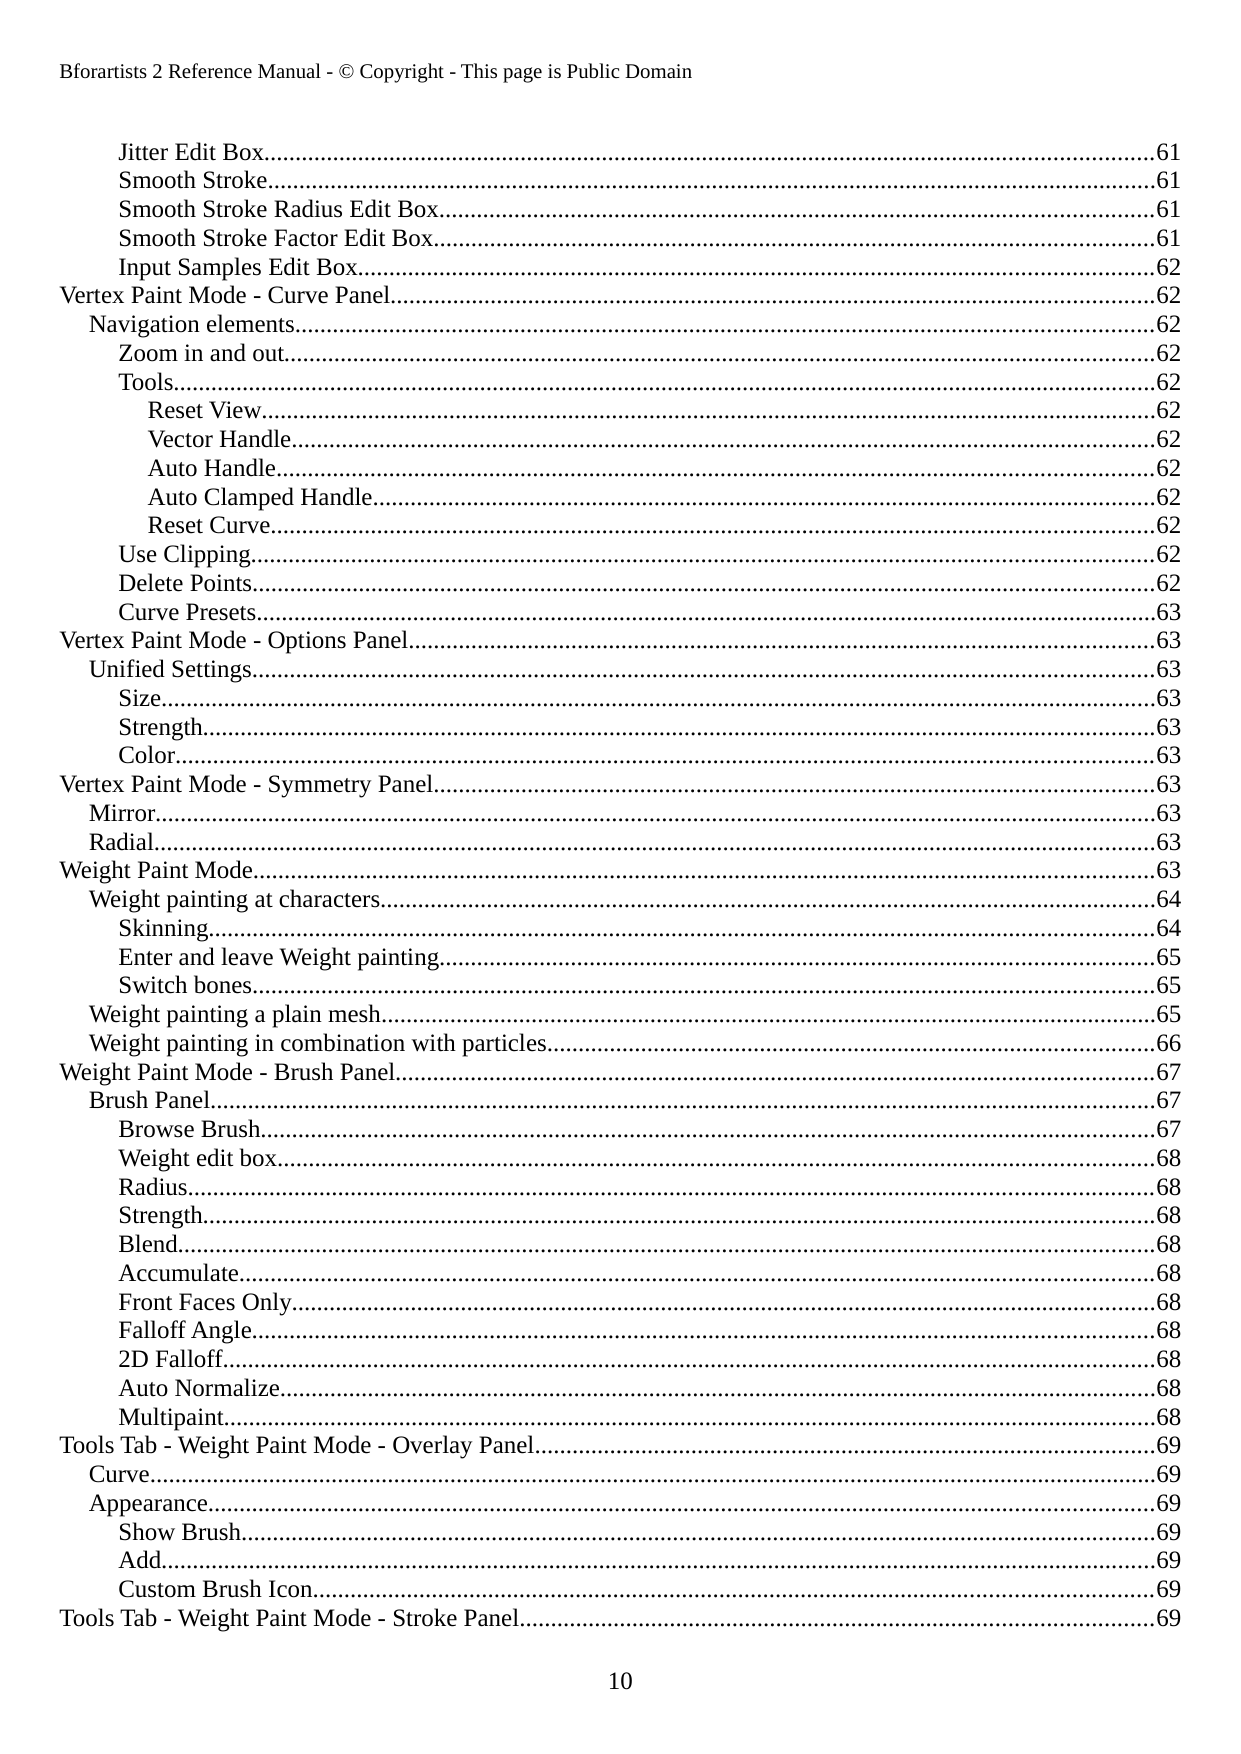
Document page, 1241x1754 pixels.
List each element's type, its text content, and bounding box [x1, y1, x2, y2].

text Zoom in and out 62 [118, 338, 1181, 367]
text Curve Presets 63 [118, 597, 1181, 625]
text Navigation elements 62 [88, 309, 1181, 338]
text Weight Paint Mode 63 [59, 855, 1181, 884]
text Auto Clamped Handle 62 [147, 482, 1181, 510]
text Weight painting in combination with particles 66 [88, 1028, 1181, 1057]
text Vertex Paint Mode - Curve Panel 62 [59, 280, 1181, 309]
text Auto Normalize 68 [118, 1373, 1181, 1402]
text Blend 68 [118, 1229, 1181, 1258]
text Accumulate 68 [118, 1258, 1181, 1287]
text Strength 68 [118, 1200, 1181, 1229]
text Switch bones 65 [118, 970, 1181, 999]
text Show Brush 69 [118, 1517, 1181, 1545]
text Color 63 [118, 740, 1181, 769]
text Reset Curve 62 [147, 510, 1181, 539]
text Tools Tab - Weight Paint Mode - Overlay Panel 69 [59, 1430, 1181, 1459]
text Vertex Paint Mode - Symmetry Panel 63 [59, 769, 1181, 798]
text Weight edit box 68 [118, 1143, 1181, 1172]
text Appearance 69 [88, 1488, 1181, 1517]
text Add 69 [118, 1545, 1181, 1574]
text Use Clipping 62 [118, 539, 1181, 568]
text Jitter Edit Box 61 [118, 137, 1181, 165]
text Mirror 63 [88, 798, 1181, 827]
text Front Faces Only 68 [118, 1287, 1181, 1315]
text Strength 63 [118, 712, 1181, 740]
text Skinning 64 [118, 913, 1181, 942]
text Brush Panel 67 [88, 1085, 1181, 1114]
text Falloff Angle 68 [118, 1315, 1181, 1344]
text Smooth Stroke Factor Edit Box 61 [118, 223, 1181, 252]
text Auto Handle 62 [147, 453, 1181, 482]
text Unified Settings 63 [88, 654, 1181, 683]
text Tools 62 [118, 367, 1181, 395]
text Tools Tab - Weight Paint Mode - Stroke Panel 69 [59, 1603, 1181, 1632]
text Smooth Stroke Radius Edit Box 61 [118, 194, 1181, 223]
text Size 63 [118, 683, 1181, 712]
text 2D Falloff 68 [118, 1344, 1181, 1373]
text Browse Brush 67 [118, 1114, 1181, 1143]
text Weight painting a plain mesh 65 [88, 999, 1181, 1028]
text Delete Points 62 [118, 568, 1181, 597]
text Custom Brush Icon 69 [118, 1574, 1181, 1603]
text Curve 69 [88, 1459, 1181, 1488]
text Vector Handle 62 [147, 424, 1181, 453]
text Reset View 62 [147, 395, 1181, 424]
text Input Samples Edit Box 62 [118, 252, 1181, 280]
text Smooth Stroke 61 [118, 165, 1181, 194]
text Radius 68 [118, 1172, 1181, 1200]
text Multipaint 68 [118, 1402, 1181, 1430]
text Weight Paint Mode - Brush Panel 67 [59, 1057, 1181, 1085]
text Enter and leave Weight painting 65 [118, 942, 1181, 970]
text Weight painting at characters 64 [88, 884, 1181, 913]
text Vertex Paint Mode - Options Panel 63 [59, 625, 1181, 654]
text Radial 63 [88, 827, 1181, 855]
